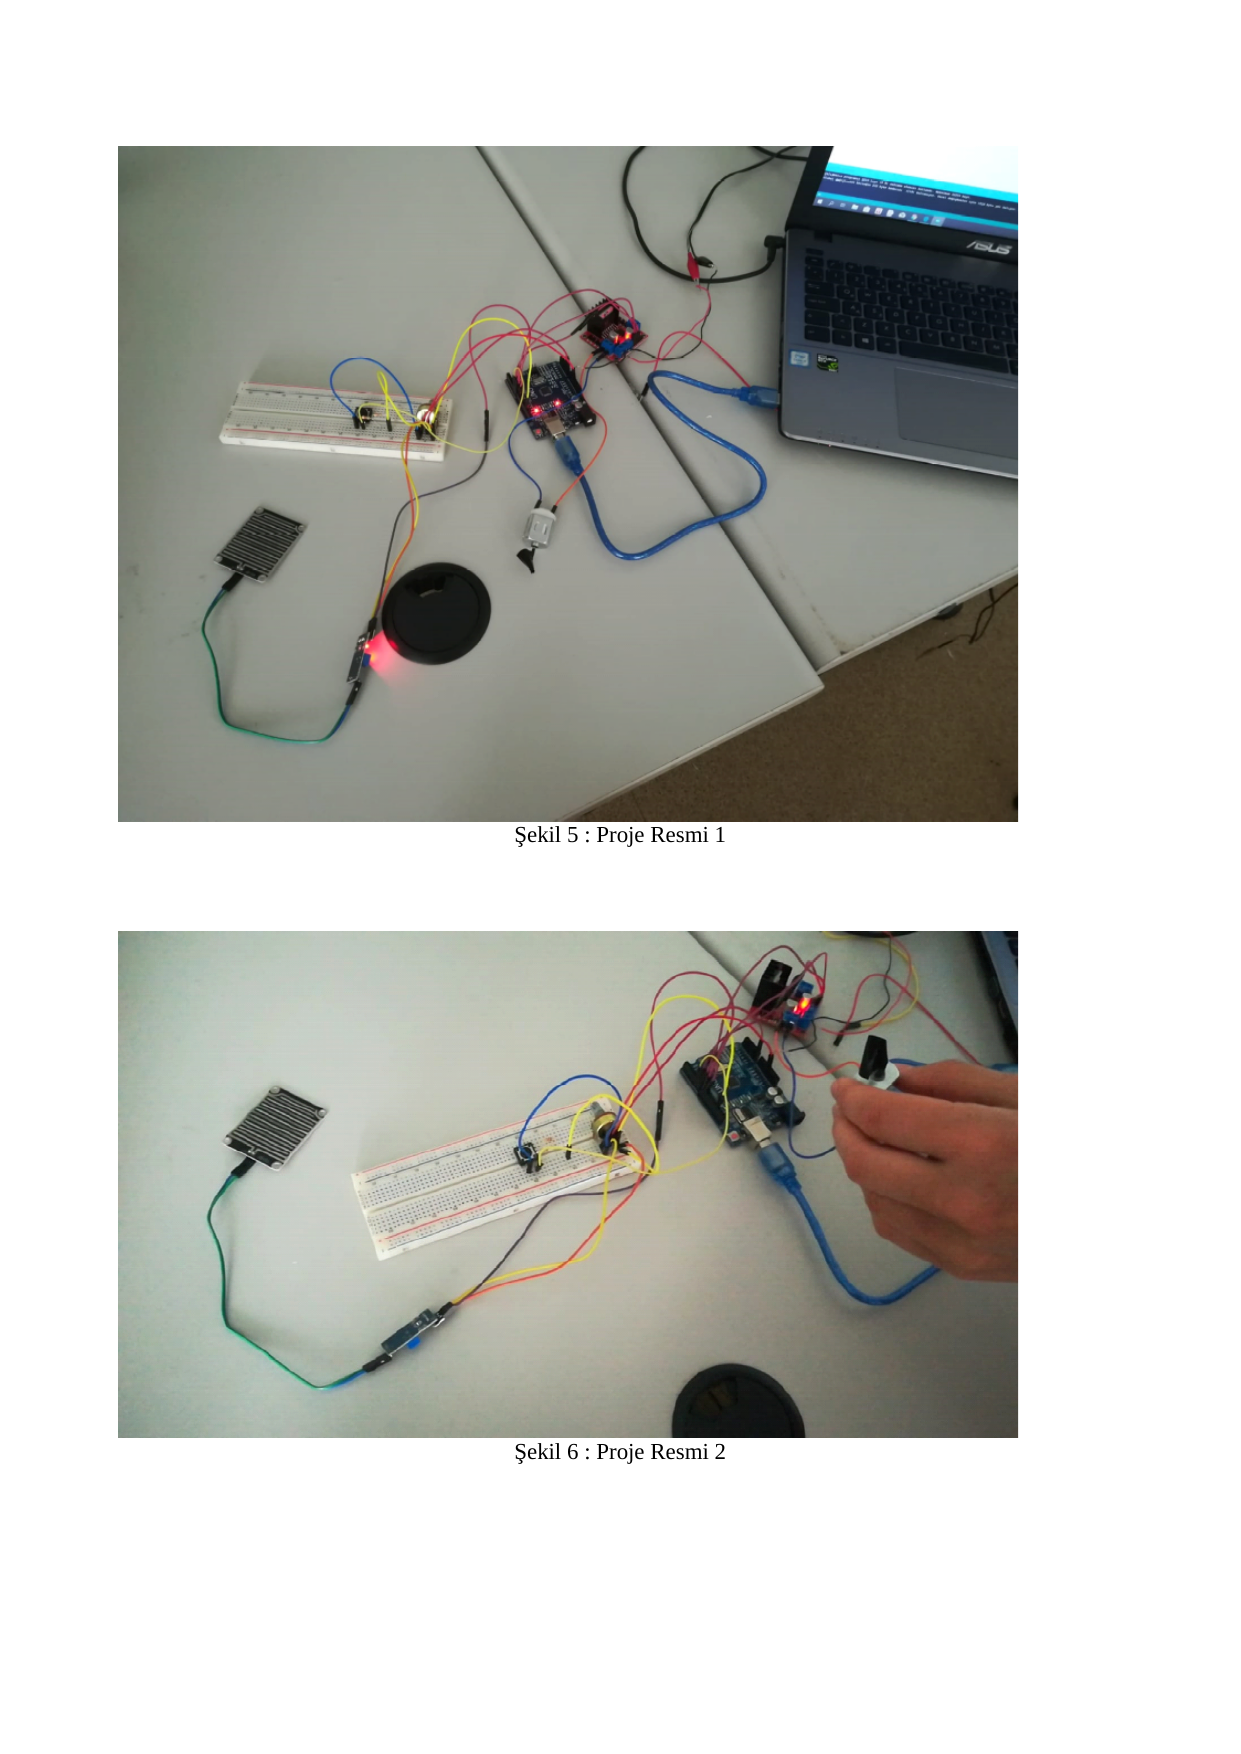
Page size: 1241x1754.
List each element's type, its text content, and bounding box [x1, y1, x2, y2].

text Şekil 6 : Proje Resmi 2 [118, 1438, 1122, 1464]
text Şekil 5 : Proje Resmi 1 [118, 821, 1122, 847]
